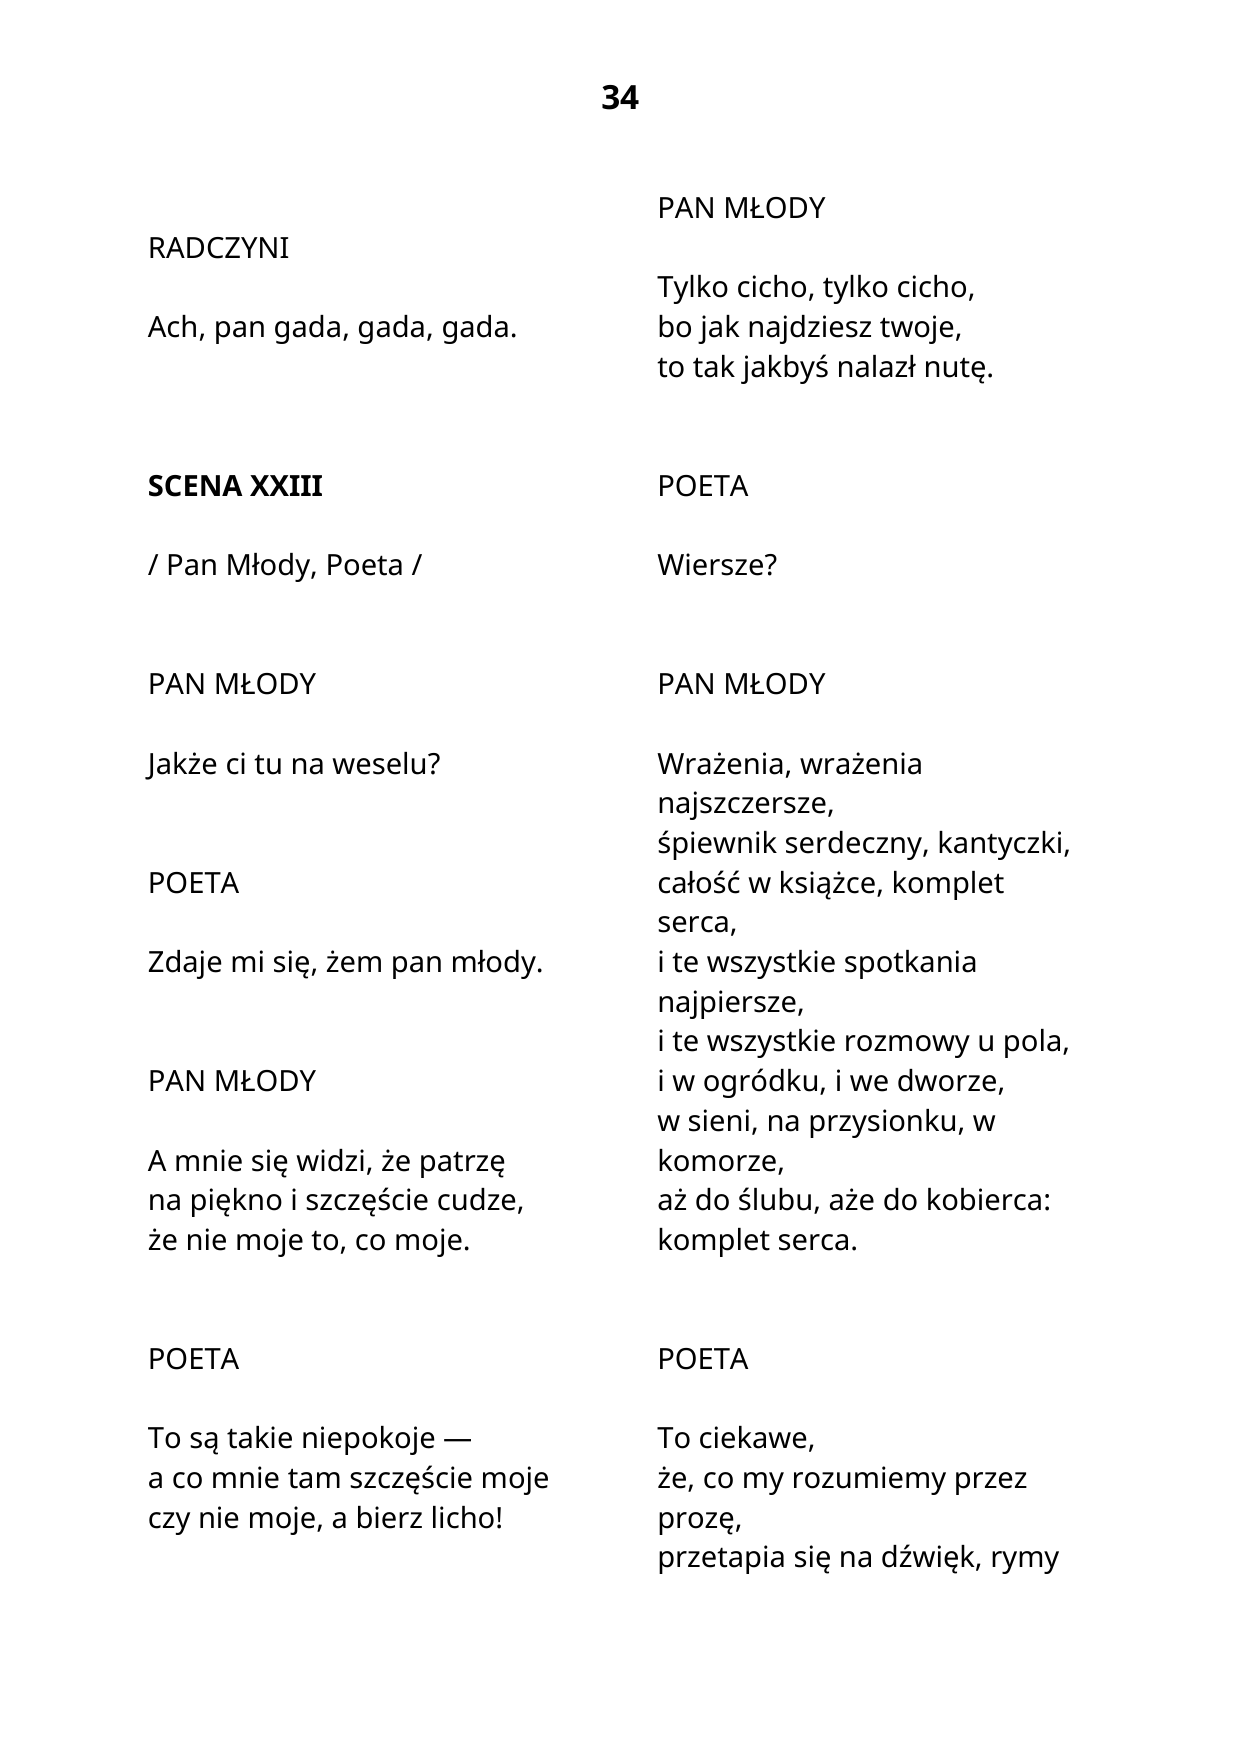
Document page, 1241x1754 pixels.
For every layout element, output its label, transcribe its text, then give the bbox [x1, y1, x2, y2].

text Wiersze? [657, 544, 1093, 584]
text Zdaje mi się, żem pan młody. [148, 941, 583, 981]
text To ciekawe, [657, 1418, 1093, 1457]
text Wrażenia, wrażenia najszczersze, [657, 743, 1093, 822]
text aż do ślubu, aże do kobierca: [657, 1179, 1093, 1219]
text i te wszystkie rozmowy u pola, [657, 1021, 1093, 1060]
text Jakże ci tu na weselu? [148, 743, 583, 783]
text to tak jakbyś nalazł nutę. [657, 346, 1093, 386]
text POETA [148, 1338, 583, 1378]
text w sieni, na przysionku, w komorze, [657, 1100, 1093, 1179]
text PAN MŁODY [148, 663, 583, 703]
text przetapia się na dźwięk, rymy [657, 1537, 1093, 1576]
text i te wszystkie spotkania najpiersze, [657, 941, 1093, 1021]
text / Pan Młody, Poeta / [148, 544, 583, 584]
text Ach, pan gada, gada, gada. [148, 306, 583, 346]
text POETA [657, 1338, 1093, 1378]
text że, co my rozumiemy przez prozę, [657, 1457, 1093, 1537]
text Tylko cicho, tylko cicho, [657, 267, 1093, 306]
text SCENA XXIII [148, 465, 583, 505]
text PAN MŁODY [148, 1060, 583, 1100]
text czy nie moje, a bierz licho! [148, 1497, 583, 1537]
text a co mnie tam szczęście moje [148, 1457, 583, 1497]
text na piękno i szczęście cudze, [148, 1179, 583, 1219]
text bo jak najdziesz twoje, [657, 306, 1093, 346]
text POETA [657, 465, 1093, 505]
text PAN MŁODY [657, 663, 1093, 703]
text A mnie się widzi, że patrzę [148, 1140, 583, 1179]
text RADCZYNI [148, 227, 583, 267]
text że nie moje to, co moje. [148, 1219, 583, 1259]
text PAN MŁODY [657, 187, 1093, 227]
text całość w książce, komplet serca, [657, 862, 1093, 941]
text To są takie niepokoje — [148, 1418, 583, 1457]
text śpiewnik serdeczny, kantyczki, [657, 822, 1093, 862]
text POETA [148, 862, 583, 902]
text komplet serca. [657, 1219, 1093, 1259]
text i w ogródku, i we dworze, [657, 1060, 1093, 1100]
